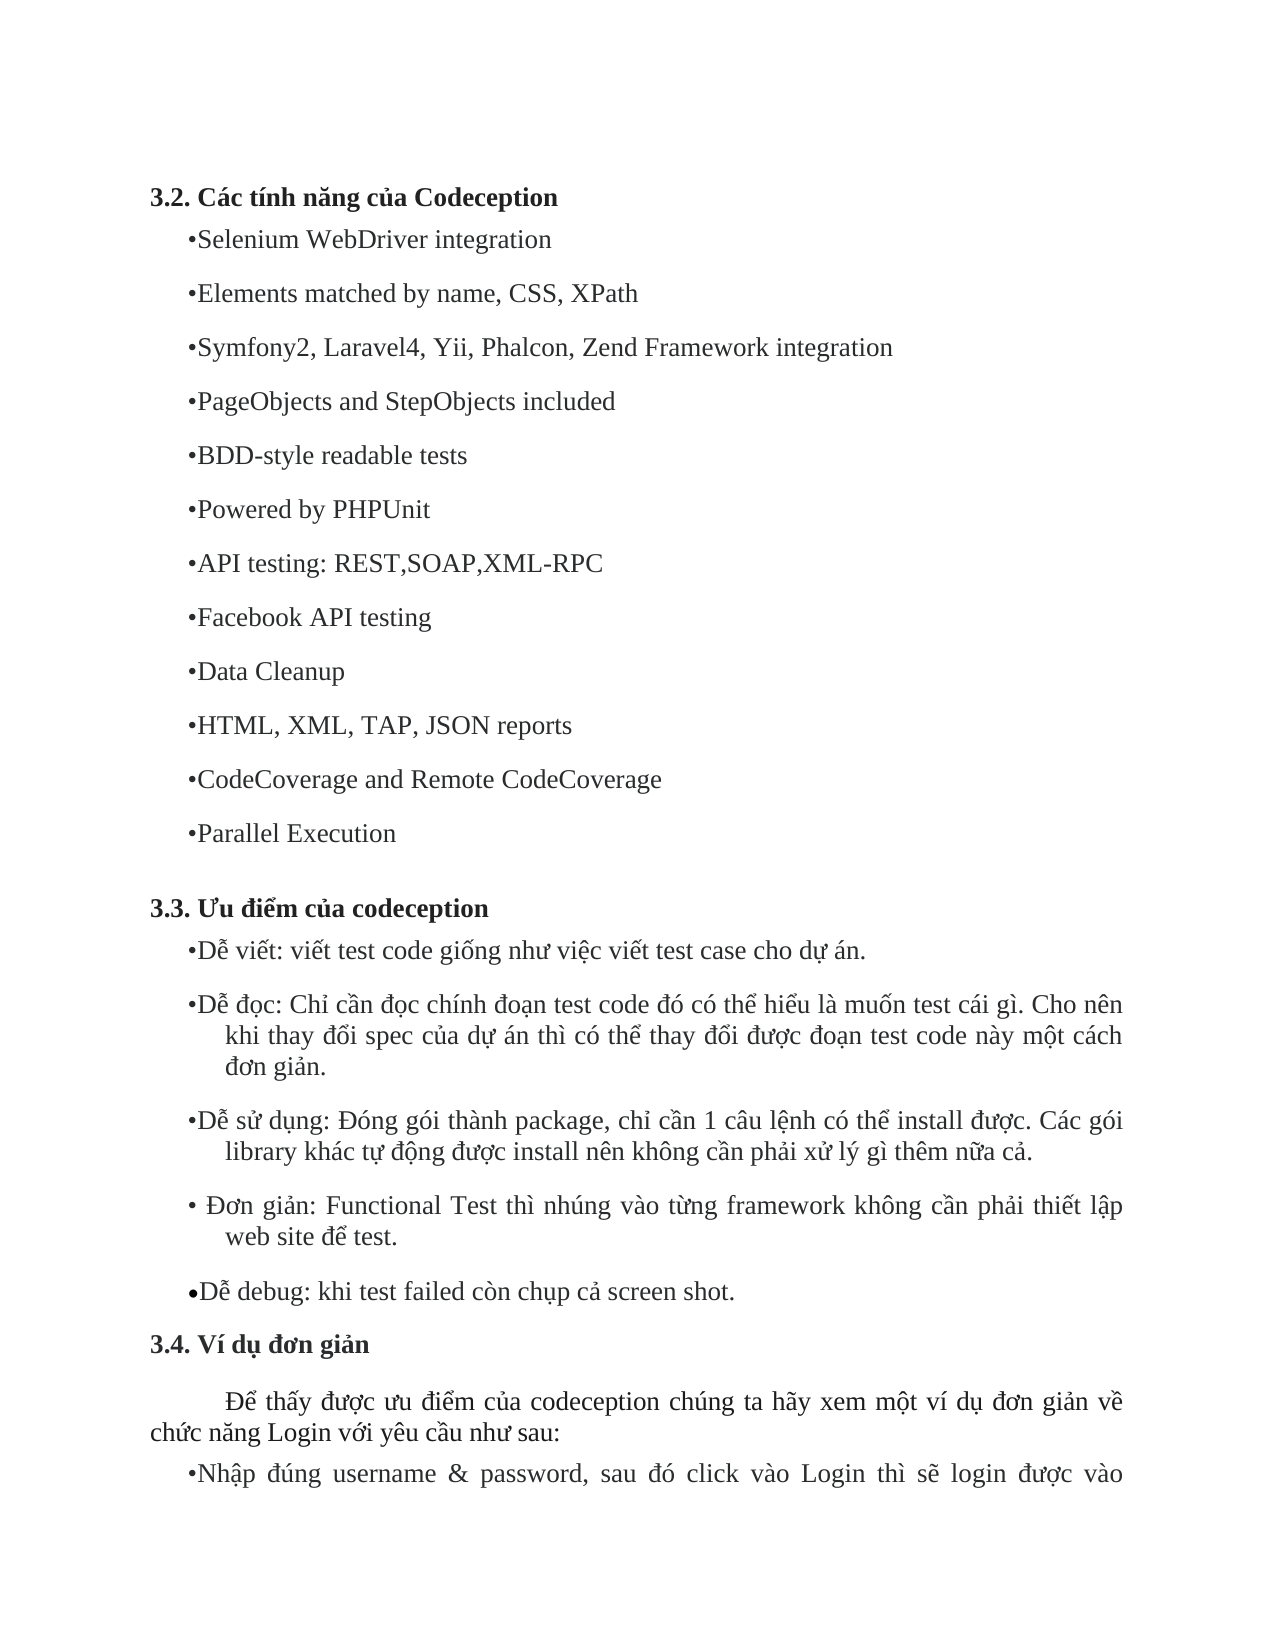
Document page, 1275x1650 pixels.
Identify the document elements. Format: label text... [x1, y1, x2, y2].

list Powered by PHPUnit [187, 493, 1125, 524]
list API testing: REST,SOAP,XML-RPC [187, 547, 1125, 578]
list Dễ sử dụng: Đóng gói thành package, chỉ cần 1 câu lệnh có thể install được. Các gói library khác tự động được install nên không cần phải xử lý gì thêm nữa cả. [187, 1104, 1125, 1166]
list PageObjects and StepObjects included [187, 385, 1125, 416]
list HTML, XML, TAP, JSON reports [187, 709, 1125, 740]
list Symfony2, Laravel4, Yii, Phalcon, Zend Framework integration [187, 331, 1125, 362]
text Để thấy được ưu điểm của codeception chúng ta hãy xem một ví dụ đơn giản về chức năng Login với yêu cầu như sau: [150, 1385, 1125, 1447]
list Parallel Execution [187, 817, 1125, 848]
list Nhập đúng username & password, sau đó click vào Login thì sẽ login được vào [187, 1457, 1125, 1489]
list BDD-style readable tests [187, 439, 1125, 470]
text 3.3. Ưu điểm của codeception [150, 892, 1125, 923]
list Đơn giản: Functional Test thì nhúng vào từng framework không cần phải thiết lập web site để test. [187, 1189, 1125, 1252]
list CodeCoverage and Remote CodeCoverage [187, 763, 1125, 794]
text 3.2. Các tính năng của Codeception [150, 181, 1125, 212]
list Selenium WebDriver integration [187, 223, 1125, 254]
list Dễ viết: viết test code giống như việc viết test case cho dự án. [187, 934, 1125, 965]
text 3.4. Ví dụ đơn giản [150, 1329, 1125, 1360]
list Elements matched by name, CSS, XPath [187, 277, 1125, 308]
list Dễ đọc: Chỉ cần đọc chính đoạn test code đó có thể hiểu là muốn test cái gì. Cho nên khi thay đổi spec của dự án thì có thể thay đổi được đoạn test code này một cách đơn giản. [187, 988, 1125, 1081]
list Facebook API testing [187, 601, 1125, 632]
list Dễ debug: khi test failed còn chụp cả screen shot. [187, 1274, 1125, 1306]
list Data Cleanup [187, 655, 1125, 686]
